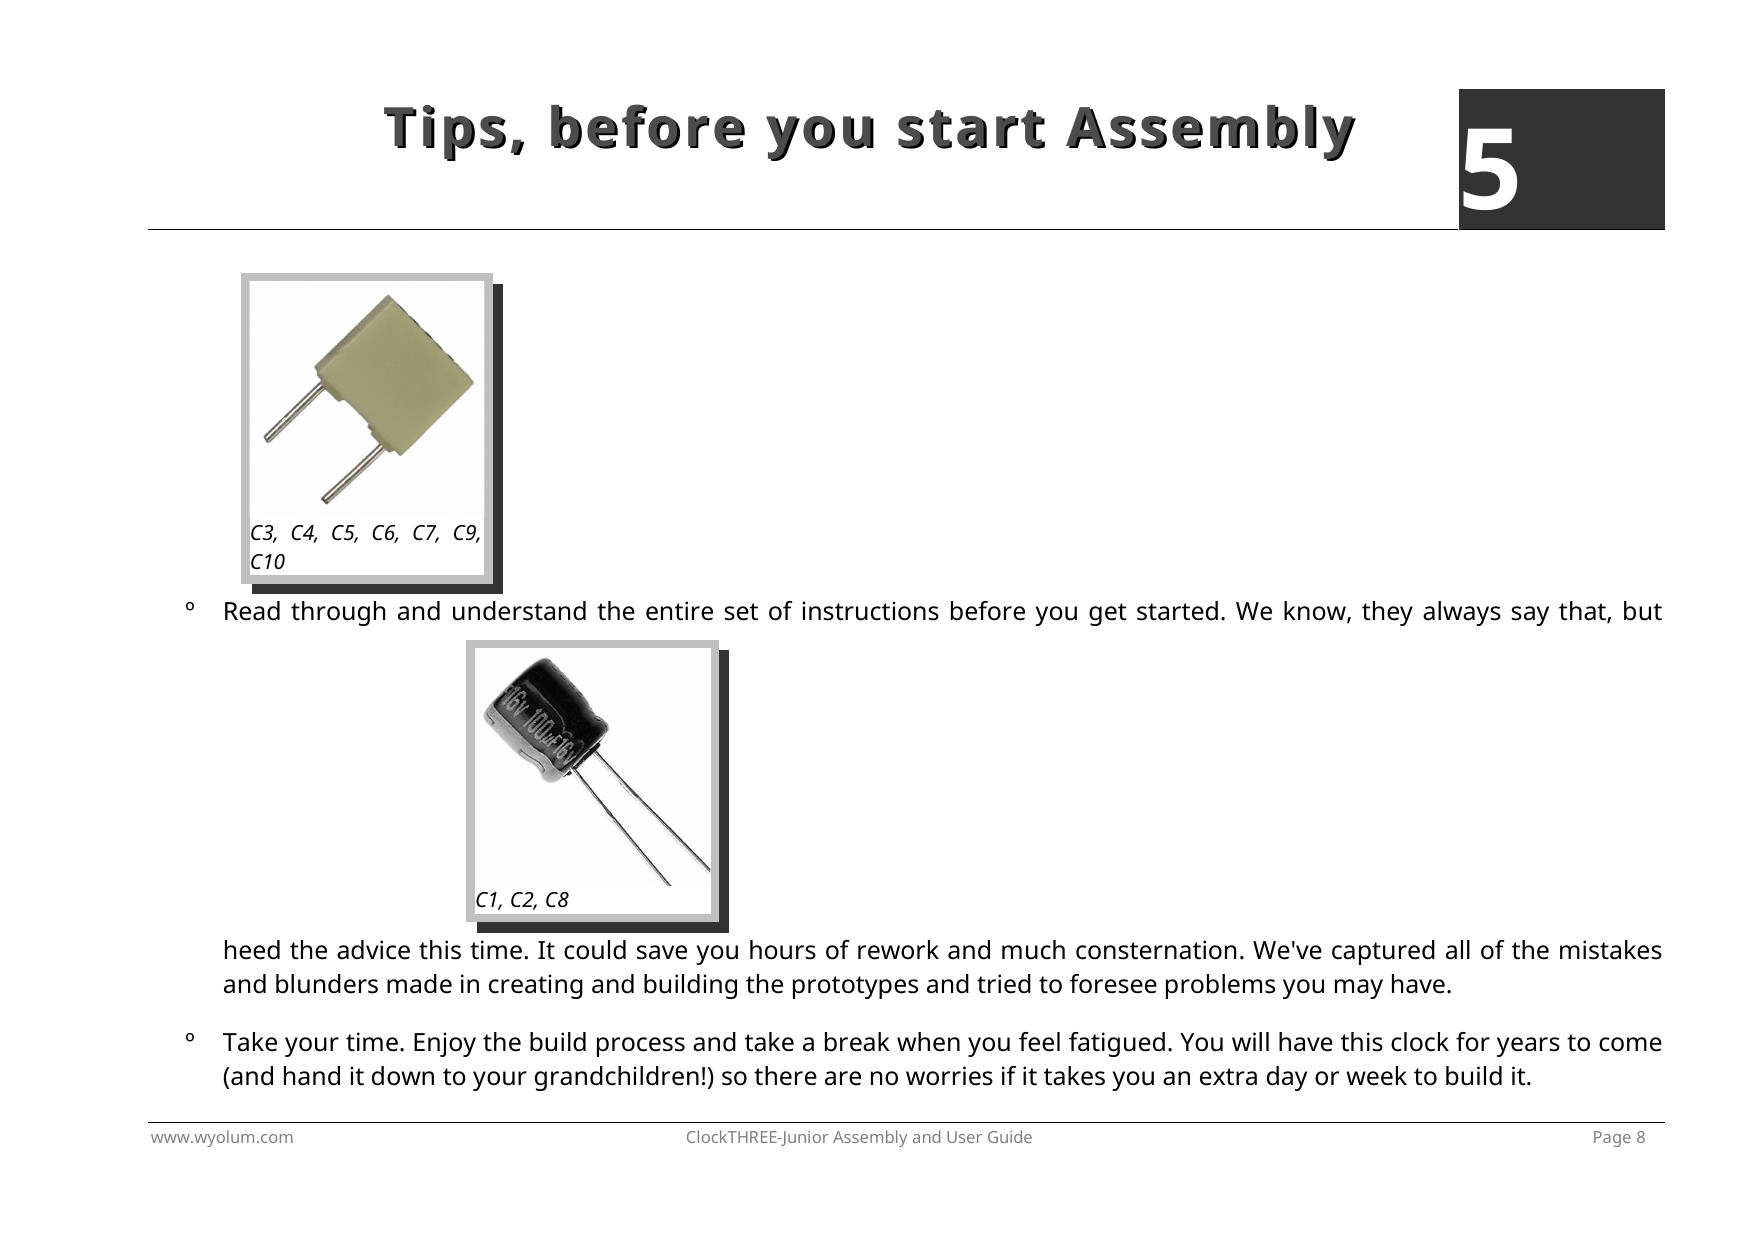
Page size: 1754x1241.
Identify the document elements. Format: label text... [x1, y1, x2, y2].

text C3, C4, C5, C6, C7, C9, C10 [250, 518, 484, 575]
table_header Tips, before you start Assembly [354, 89, 1458, 183]
picture [249, 281, 485, 518]
table_header 5 [1459, 89, 1665, 229]
table_header [148, 89, 354, 183]
text C1, C2, C8 [475, 886, 710, 914]
list Take your time. Enjoy the build process and take a break when you feel fatigued. You will have this clock for years to come (and hand it down to your grandchildren!) so there are no worries if it takes you an extra day or week to build it. [185, 1024, 1665, 1092]
table_cell [354, 183, 1458, 229]
picture [474, 648, 711, 886]
table_cell [148, 183, 354, 229]
list Read through and understand the entire set of instructions before you get started. We know, they always say that, but heed the advice this time. It could save you hours of rework and much consternation. We've captured all of the mistakes and blunders made in creating and building the prototypes and tried to foresee problems you may have. [185, 288, 1665, 1001]
